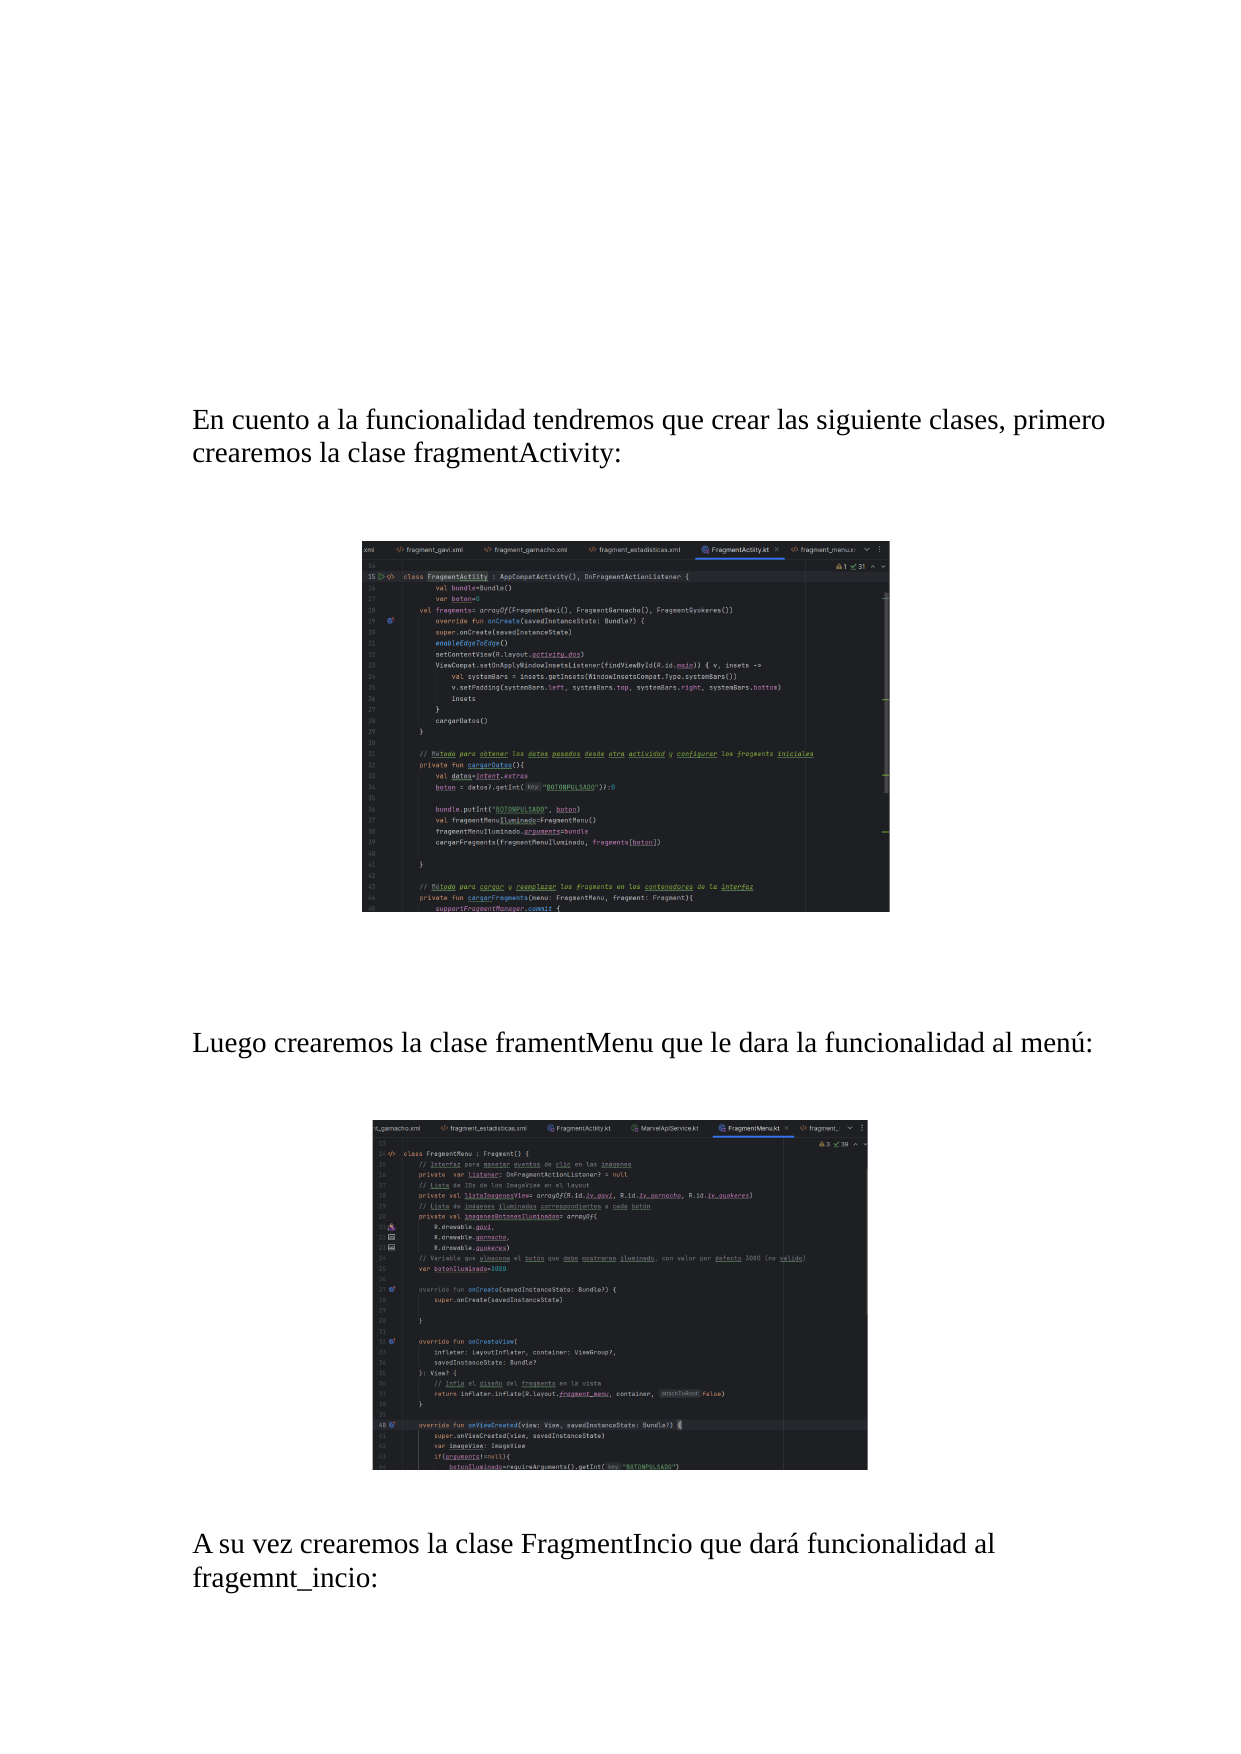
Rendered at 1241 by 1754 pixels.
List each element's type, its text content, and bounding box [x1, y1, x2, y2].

picture [372, 1120, 868, 1470]
text Luego crearemos la clase framentMenu que le dara la funcionalidad al menú: [118, 1025, 1122, 1058]
text En cuento a la funcionalidad tendremos que crear las siguiente clases, primero crearemos la clase fragmentActivity: [118, 402, 1122, 469]
picture [362, 541, 890, 912]
text A su vez crearemos la clase FragmentIncio que dará funcionalidad al fragemnt_incio: [118, 1527, 1122, 1594]
